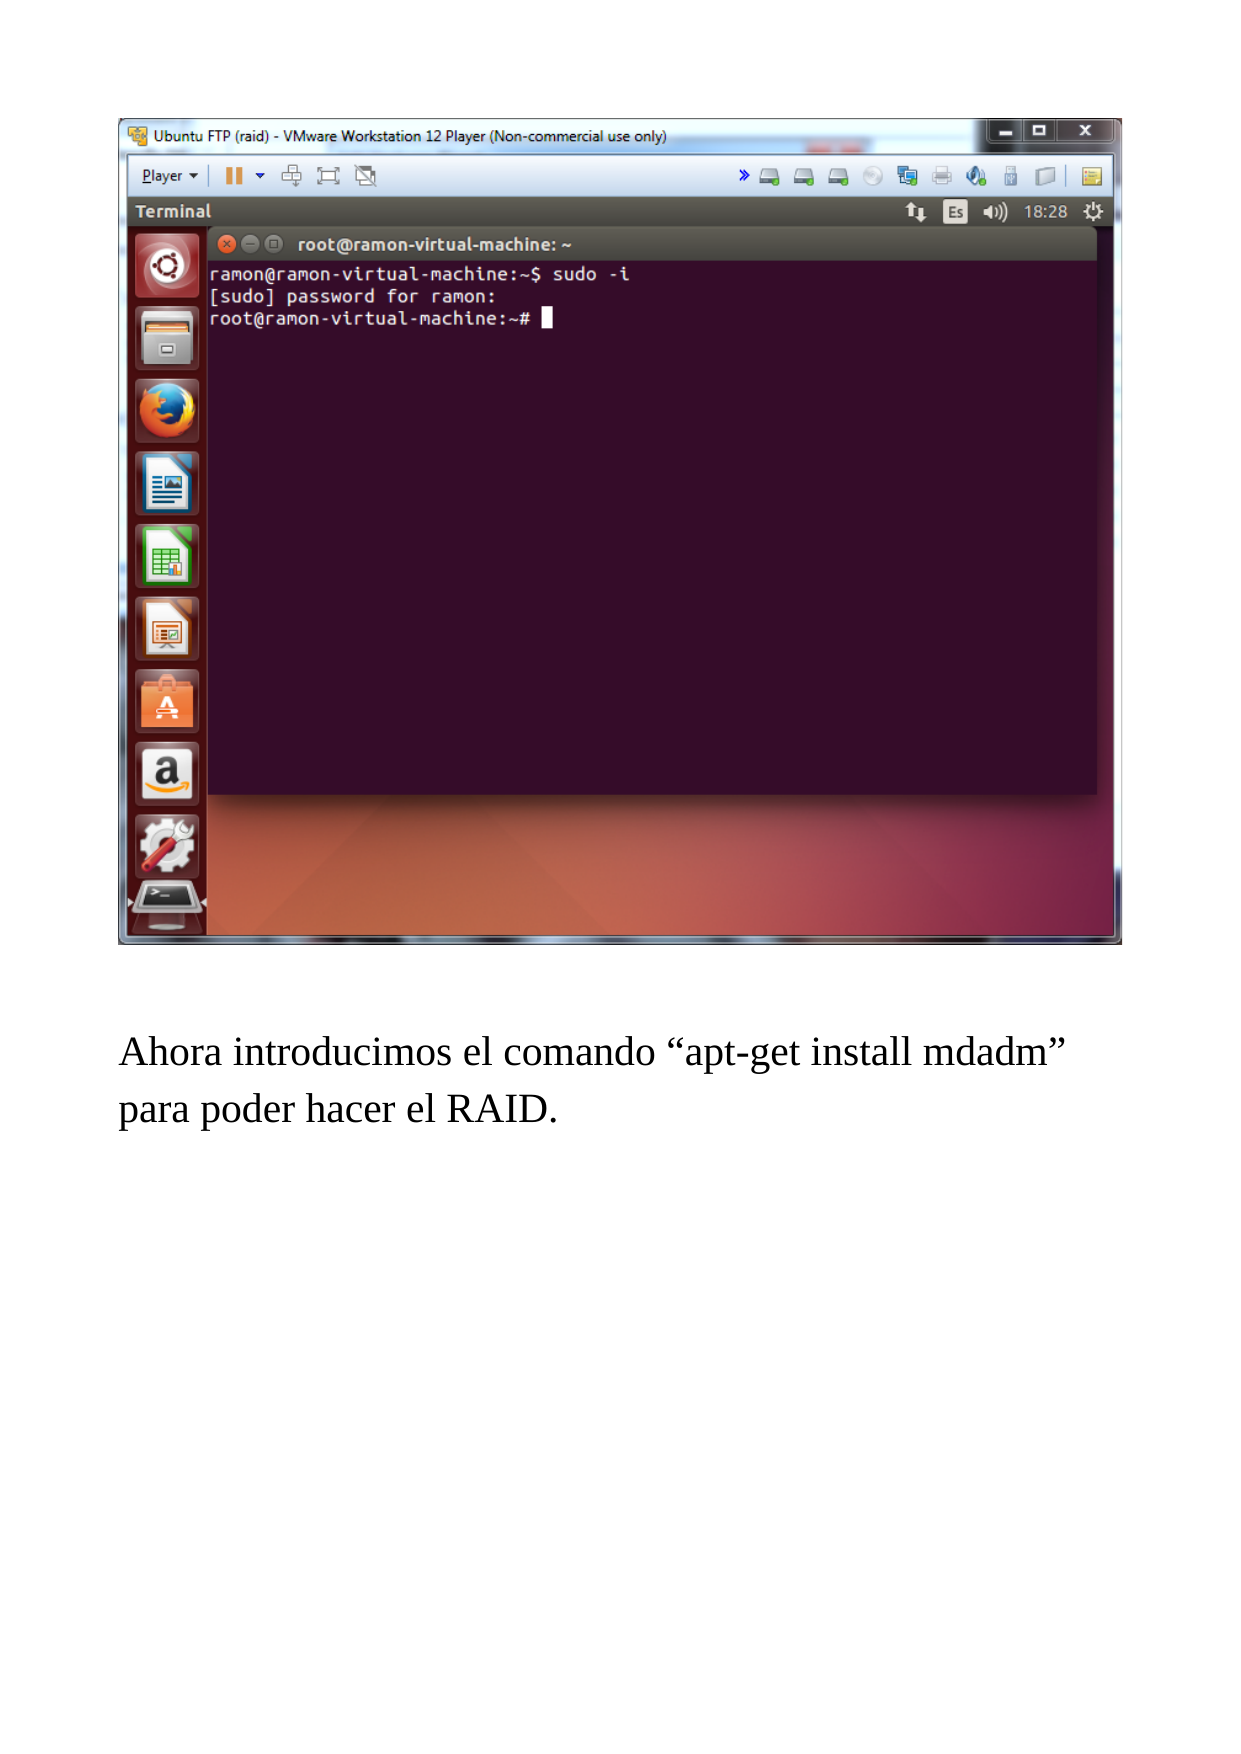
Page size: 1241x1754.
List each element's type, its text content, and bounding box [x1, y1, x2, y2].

text Ahora introducimos el comando “apt-get install mdadm” para poder hacer el RAID. [118, 1026, 1122, 1132]
picture [118, 118, 1123, 945]
